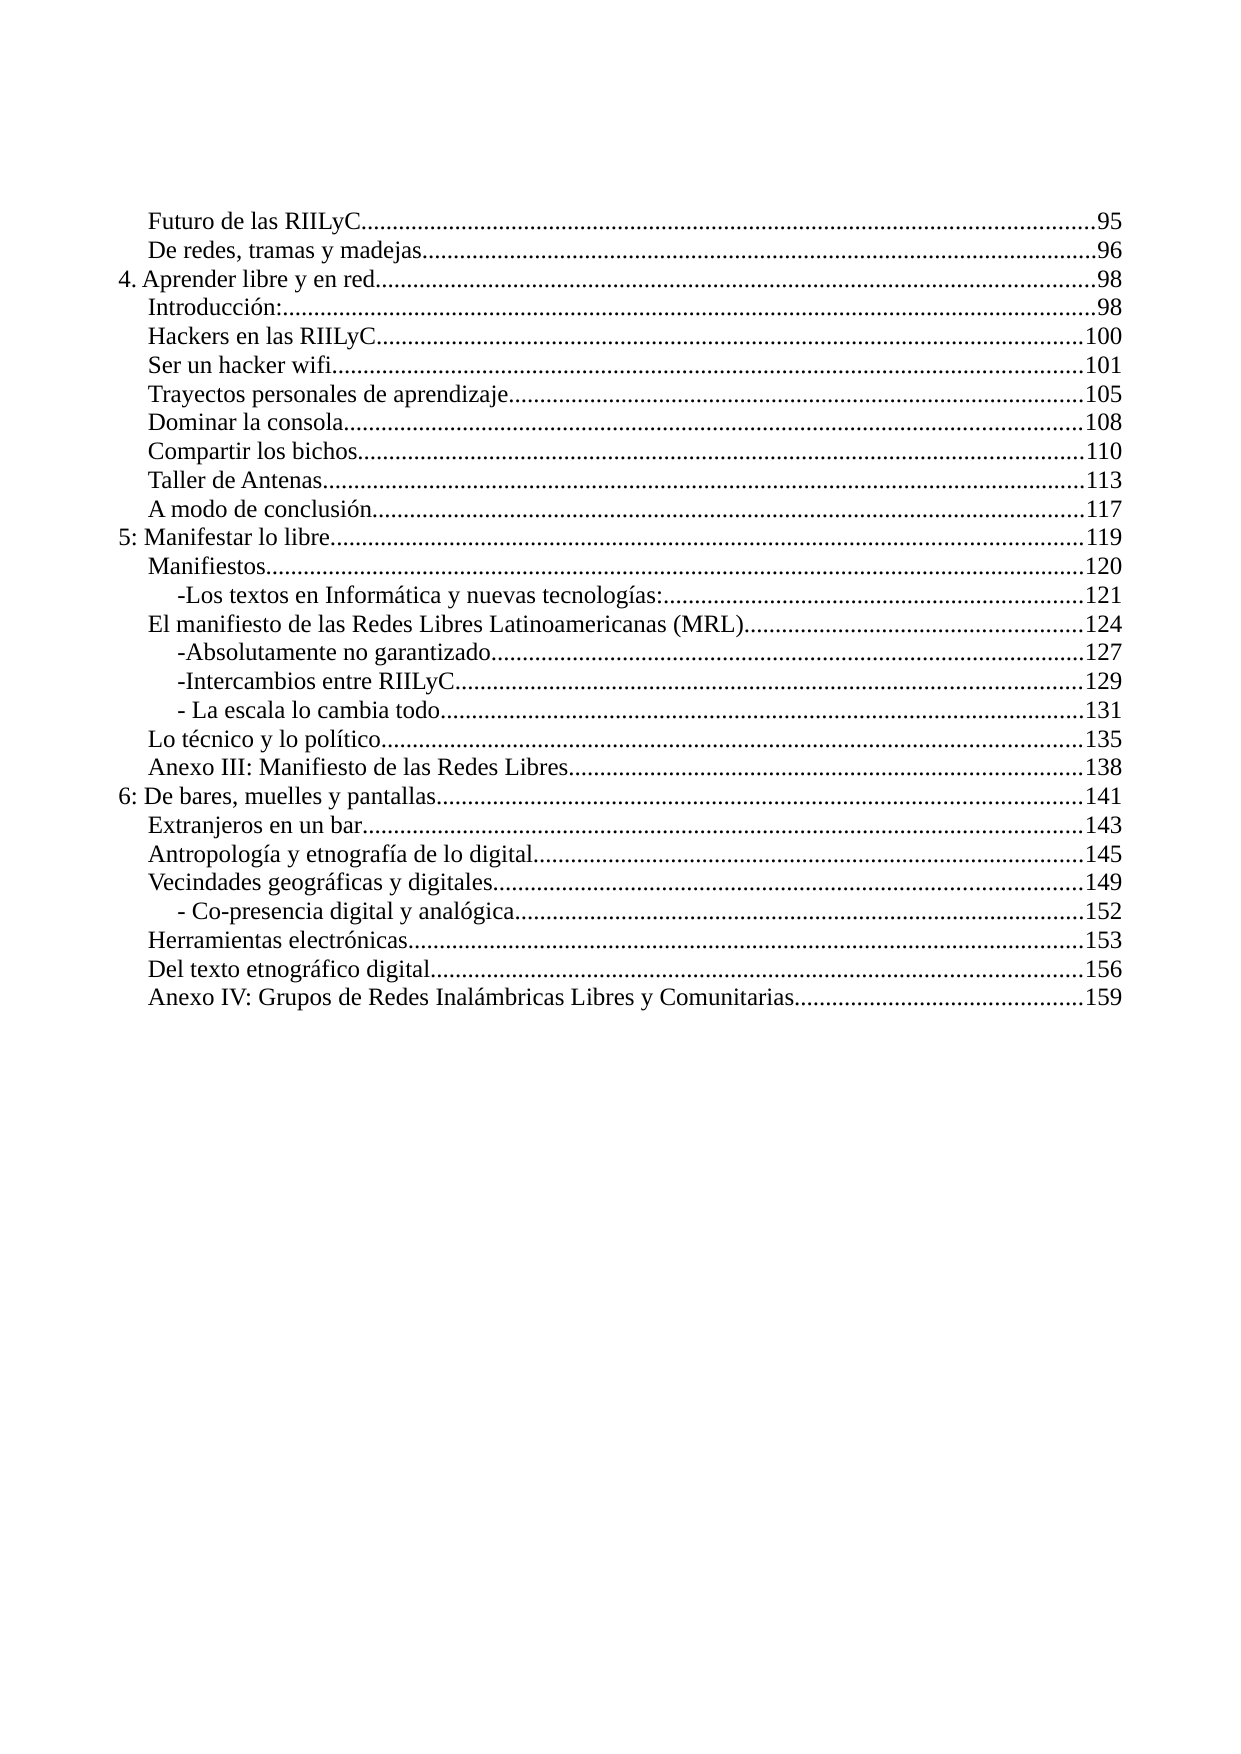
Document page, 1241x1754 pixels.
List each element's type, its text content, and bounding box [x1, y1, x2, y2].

text Introducción: 98 [148, 292, 1122, 321]
text Antropología y etnografía de lo digital 145 [148, 839, 1122, 867]
text - La escala lo cambia todo 131 [177, 695, 1122, 724]
text Vecindades geográficas y digitales 149 [148, 867, 1122, 896]
text Ser un hacker wifi 101 [148, 350, 1122, 379]
text Anexo III: Manifiesto de las Redes Libres 138 [148, 752, 1122, 781]
text Extranjeros en un bar 143 [148, 810, 1122, 839]
text Futuro de las RIILyC 95 [148, 206, 1122, 235]
text A modo de conclusión 117 [148, 494, 1122, 522]
text 4. Aprender libre y en red. 98 [118, 264, 1122, 292]
text Hackers en las RIILyC 100 [148, 321, 1122, 350]
text Compartir los bichos 110 [148, 436, 1122, 465]
text -Absolutamente no garantizado 127 [177, 637, 1122, 666]
text El manifiesto de las Redes Libres Latinoamericanas (MRL) 124 [148, 609, 1122, 637]
text -Intercambios entre RIILyC 129 [177, 666, 1122, 695]
text De redes, tramas y madejas 96 [148, 235, 1122, 264]
text Taller de Antenas 113 [148, 465, 1122, 494]
text - Co-presencia digital y analógica 152 [177, 896, 1122, 925]
text Herramientas electrónicas 153 [148, 925, 1122, 954]
text 5: Manifestar lo libre. 119 [118, 522, 1122, 551]
text Manifiestos 120 [148, 551, 1122, 580]
text 6: De bares, muelles y pantallas. 141 [118, 781, 1122, 810]
text Lo técnico y lo político 135 [148, 724, 1122, 752]
text Anexo IV: Grupos de Redes Inalámbricas Libres y Comunitarias 159 [148, 982, 1122, 1011]
text -Los textos en Informática y nuevas tecnologías: 121 [177, 580, 1122, 609]
text Trayectos personales de aprendizaje 105 [148, 379, 1122, 407]
text Del texto etnográfico digital 156 [148, 954, 1122, 982]
text Dominar la consola 108 [148, 407, 1122, 436]
